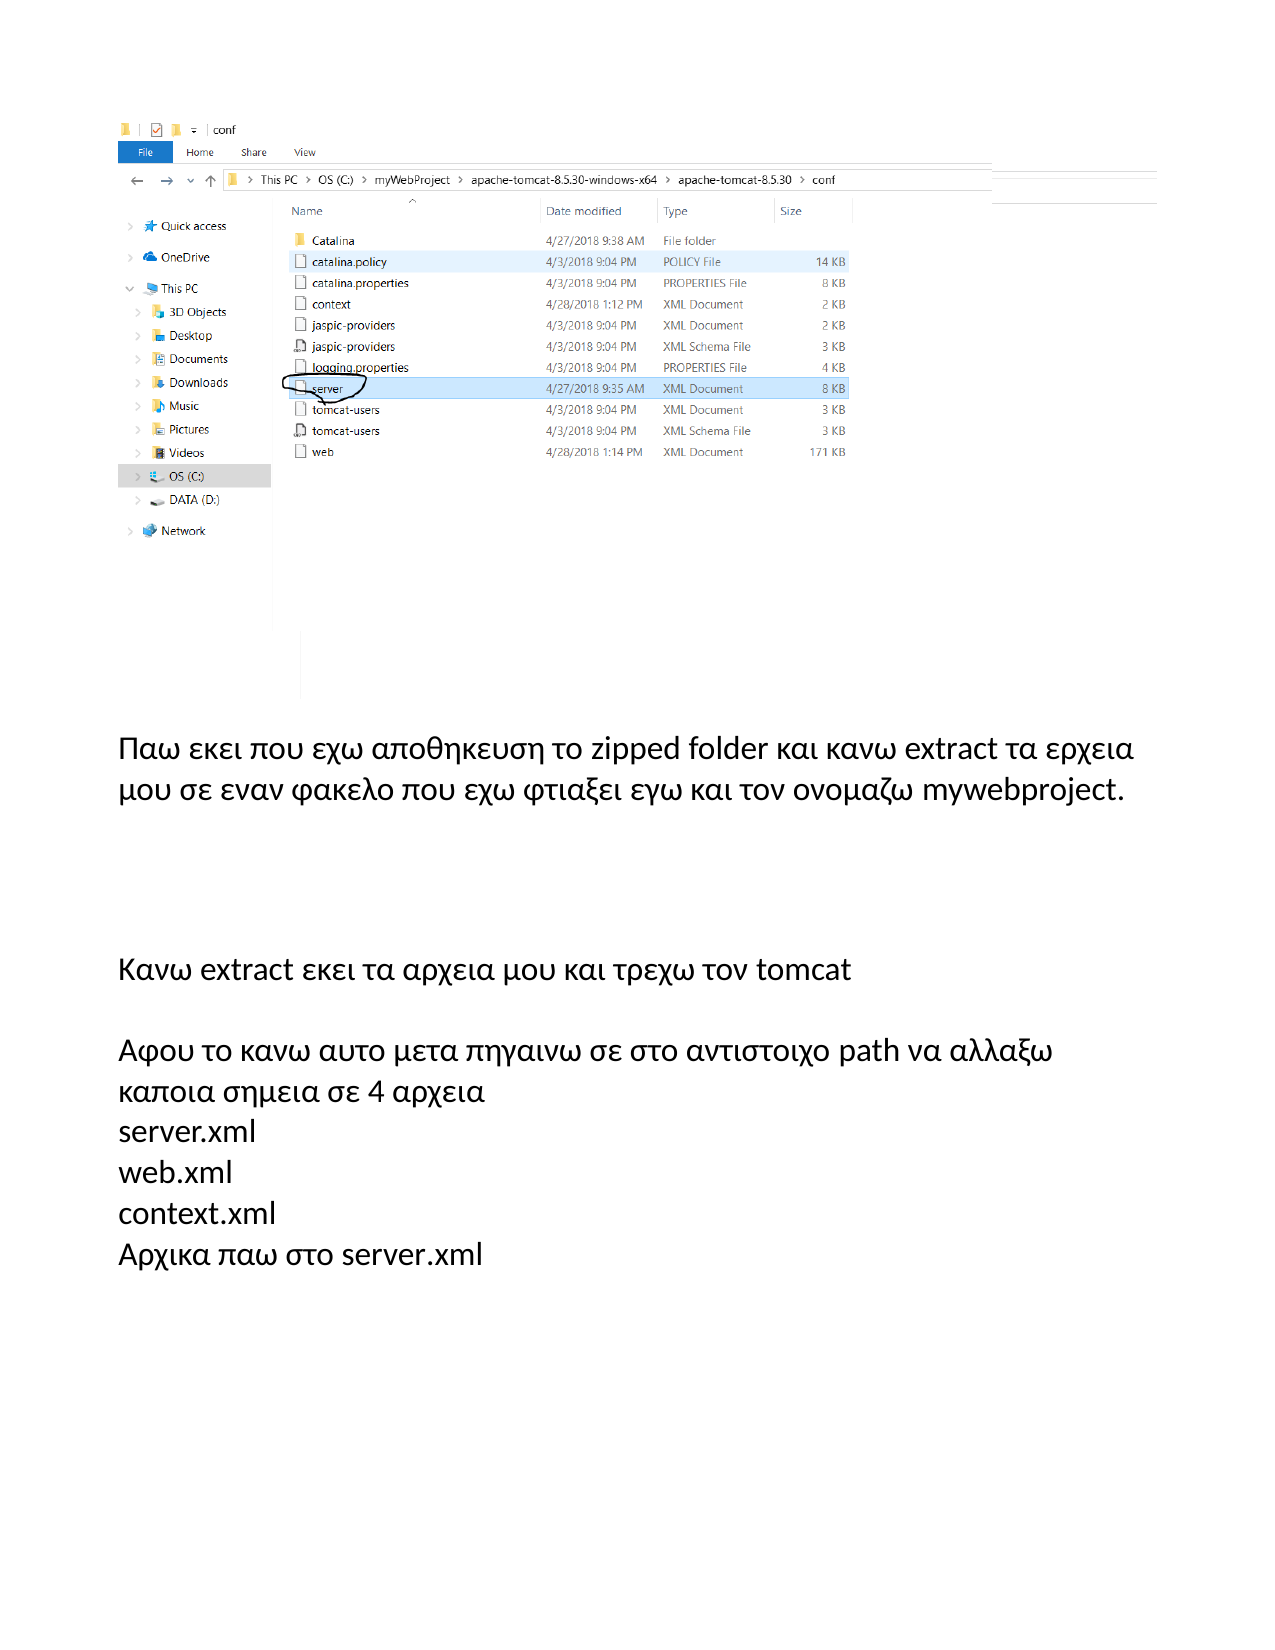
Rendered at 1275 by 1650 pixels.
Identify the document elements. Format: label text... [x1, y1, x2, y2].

text server.xml [118, 1110, 1157, 1151]
picture [118, 118, 1157, 699]
text web.xml [118, 1151, 1157, 1192]
text Παω εκει που εχω αποθηκευση το zipped folder και κανω extract τα ερχεια μου σε εναν φακελο που εχω φτιαξει εγω και τον ονομαζω mywebproject. [118, 727, 1157, 808]
text Αρχικα παω στο server.xml [118, 1233, 1157, 1273]
text context.xml [118, 1192, 1157, 1233]
text Κανω extract εκει τα αρχεια μου και τρεχω τον tomcat [118, 947, 1157, 988]
text Αφου το κανω αυτο μετα πηγαινω σε στο αντιστοιχο path να αλλαξω καποια σημεια σε 4 αρχεια [118, 1029, 1157, 1110]
